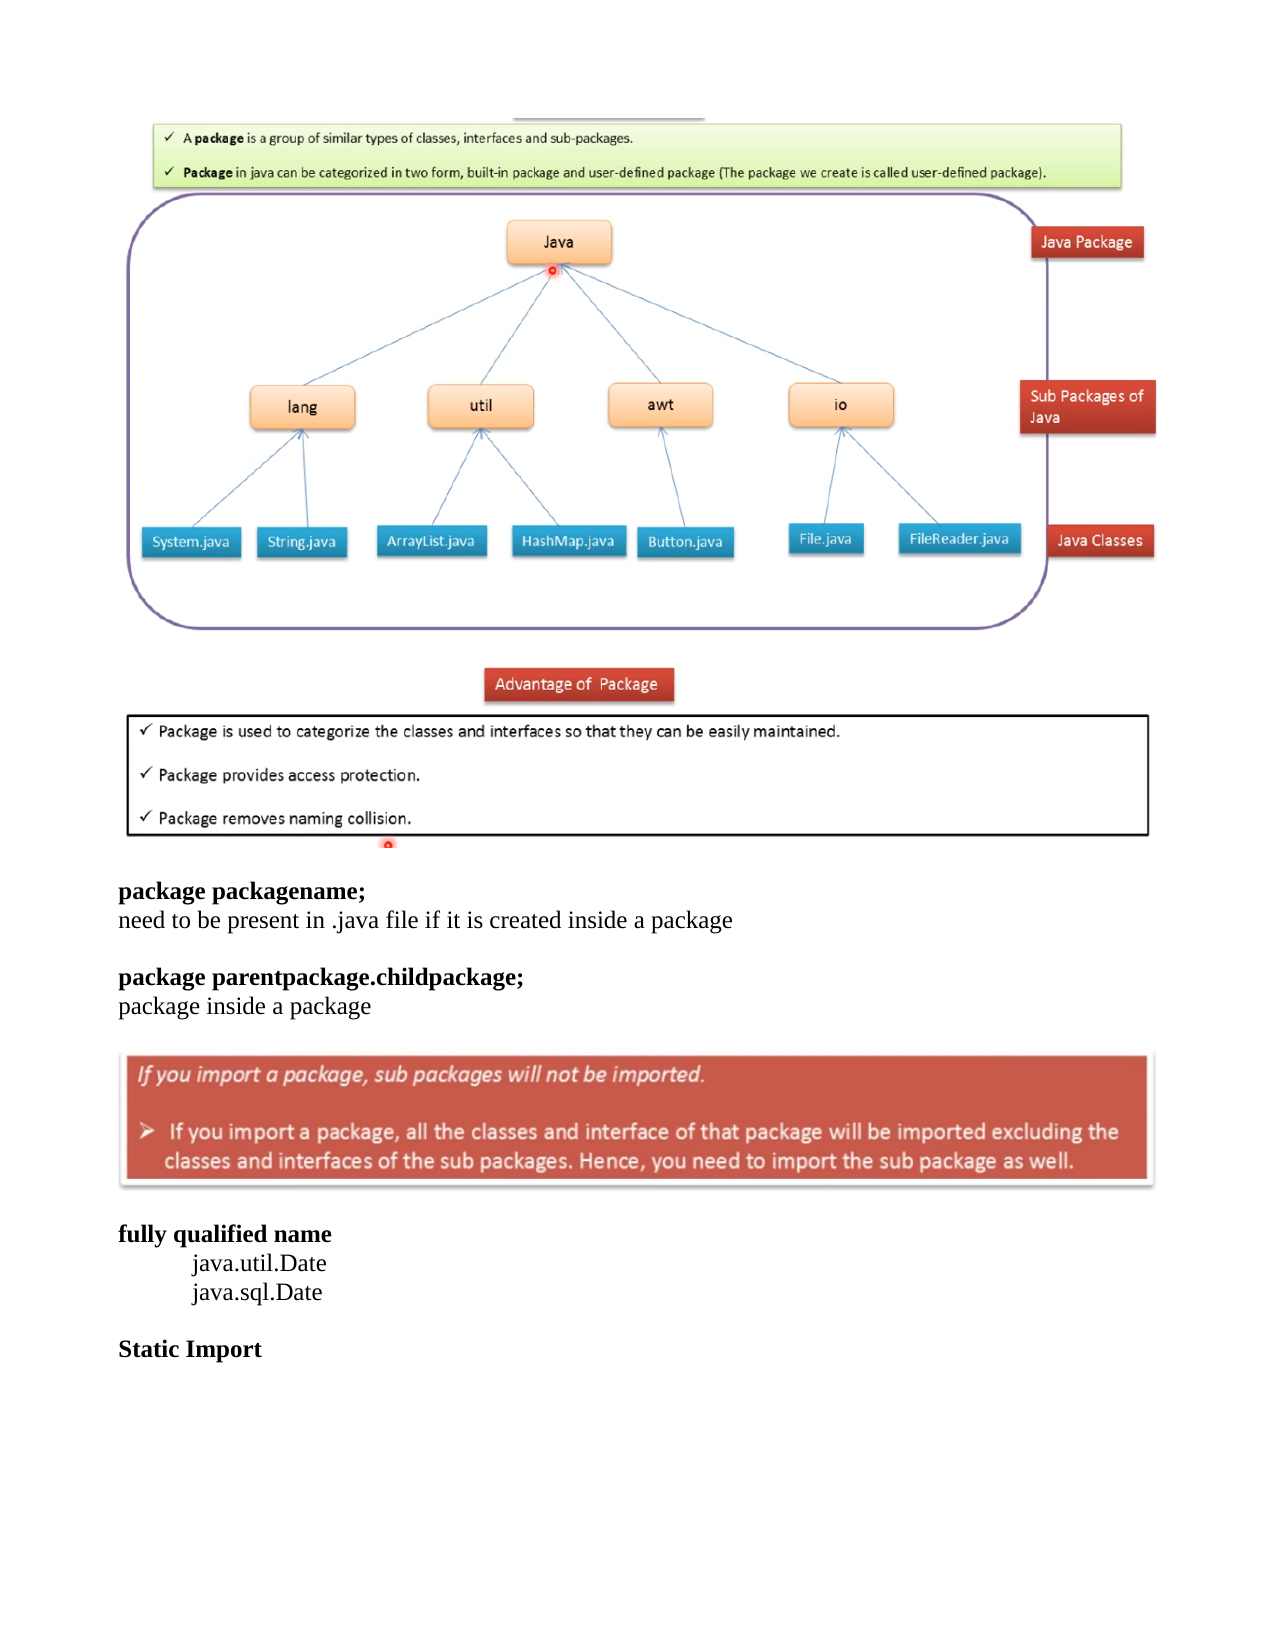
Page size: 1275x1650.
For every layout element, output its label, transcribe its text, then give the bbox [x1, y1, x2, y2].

text package packagename; [118, 876, 1157, 905]
picture [118, 1048, 1157, 1191]
picture [118, 118, 1157, 633]
picture [118, 661, 1157, 848]
text java.util.Date [118, 1248, 1157, 1277]
text package inside a package [118, 991, 1157, 1020]
text package parentpackage.childpackage; [118, 962, 1157, 991]
text fully qualified name [118, 1219, 1157, 1248]
text Static Import [118, 1334, 1157, 1363]
text java.sql.Date [118, 1277, 1157, 1306]
text need to be present in .java file if it is created inside a package [118, 905, 1157, 934]
